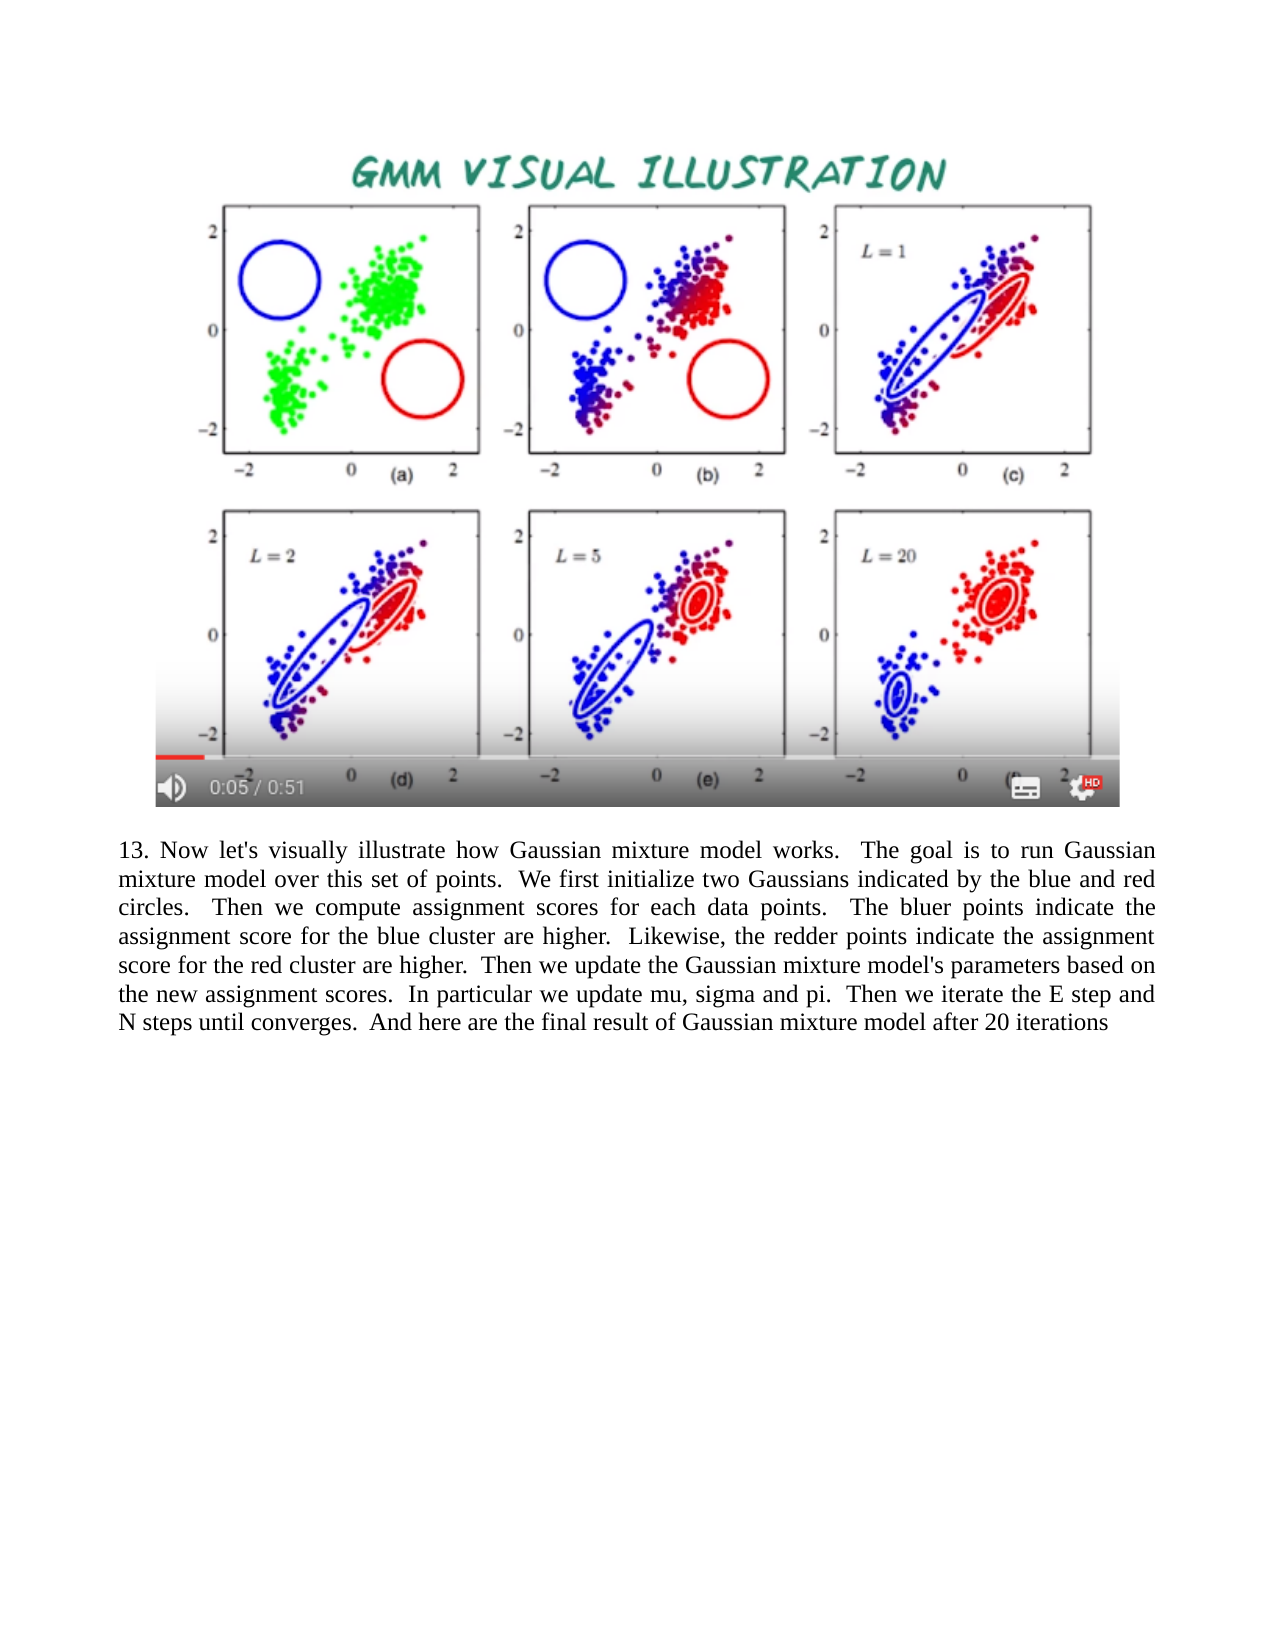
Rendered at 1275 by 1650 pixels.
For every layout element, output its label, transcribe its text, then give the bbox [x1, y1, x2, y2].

picture [155, 146, 1120, 807]
text 13. Now let's visually illustrate how Gaussian mixture model works. The goal is to run Gaussian mixture model over this set of points. We first initialize two Gaussians indicated by the blue and red circles. Then we compute assignment scores for each data points. The bluer points indicate the assignment score for the blue cluster are higher. Likewise, the redder points indicate the assignment score for the red cluster are higher. Then we update the Gaussian mixture model's parameters based on the new assignment scores. In particular we update mu, sigma and pi. Then we iterate the E step and N steps until converges. And here are the final result of Gaussian mixture model after 20 iterations [118, 835, 1157, 1036]
